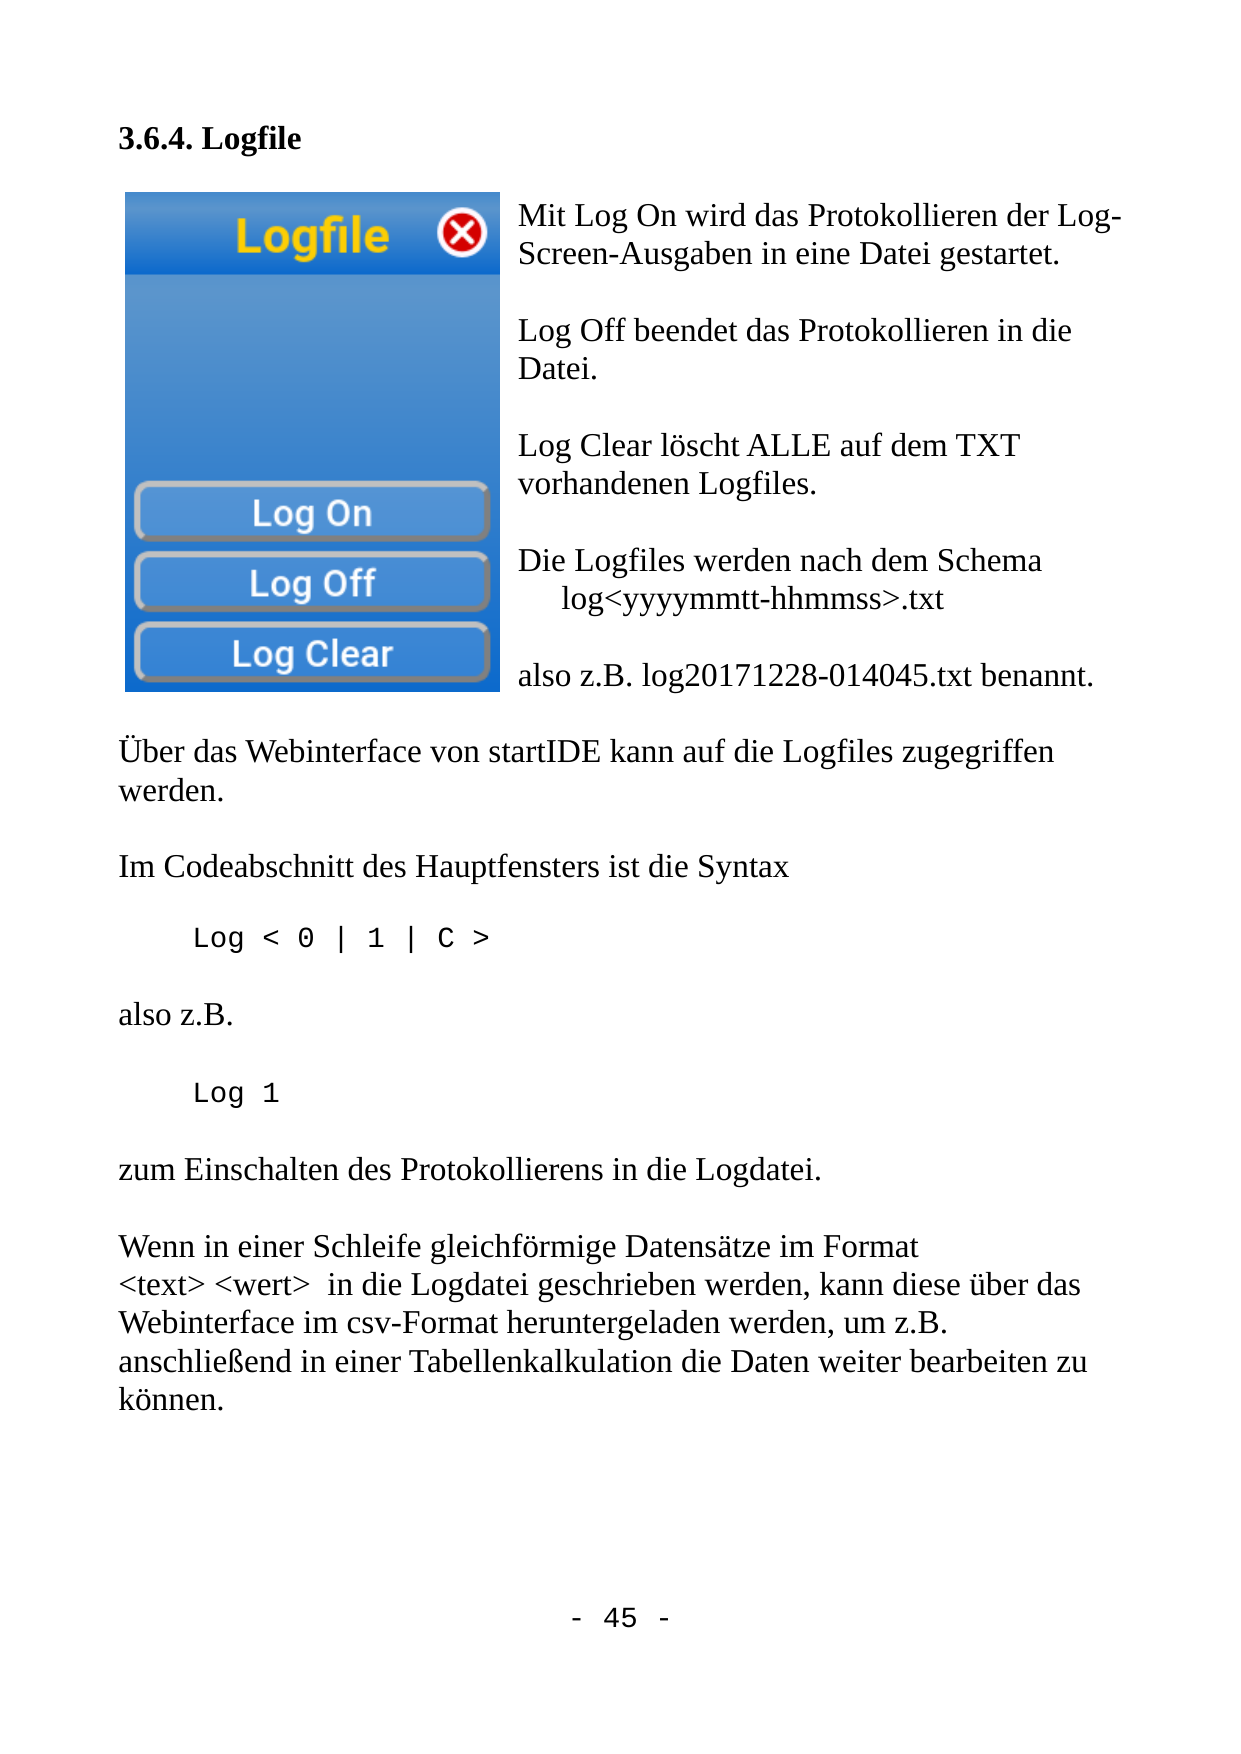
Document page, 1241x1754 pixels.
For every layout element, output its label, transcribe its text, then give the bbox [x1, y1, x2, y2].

text log<yyyymmtt-hhmmss>.txt [500, 578, 1122, 616]
text Mit Log On wird das Protokollieren der Log-Screen-Ausgaben in eine Datei gestartet. [500, 195, 1122, 271]
text Wenn in einer Schleife gleichförmige Datensätze im Format [118, 1226, 1122, 1264]
text Log Clear löscht ALLE auf dem TXT vorhandenen Logfiles. [500, 425, 1122, 501]
text also z.B. [118, 994, 1122, 1033]
picture [125, 192, 500, 692]
text 3.6.4. Logfile [118, 118, 1122, 156]
text Im Codeabschnitt des Hauptfensters ist die Syntax [118, 846, 1122, 885]
text Log Off beendet das Protokollieren in die Datei. [500, 310, 1122, 386]
text <text> <wert> in die Logdatei geschrieben werden, kann diese über das Webinterface im csv-Format heruntergeladen werden, um z.B. anschließend in einer Tabellenkalkulation die Daten weiter bearbeiten zu können. [118, 1264, 1122, 1418]
text zum Einschalten des Protokollierens in die Logdatei. [118, 1149, 1122, 1188]
text Log 1 [118, 1071, 1122, 1111]
text Über das Webinterface von startIDE kann auf die Logfiles zugegriffen werden. [118, 731, 1122, 808]
text Die Logfiles werden nach dem Schema [500, 540, 1122, 578]
text also z.B. log20171228-014045.txt benannt. [118, 655, 1122, 693]
text Log < 0 | 1 | C > [118, 923, 1122, 956]
